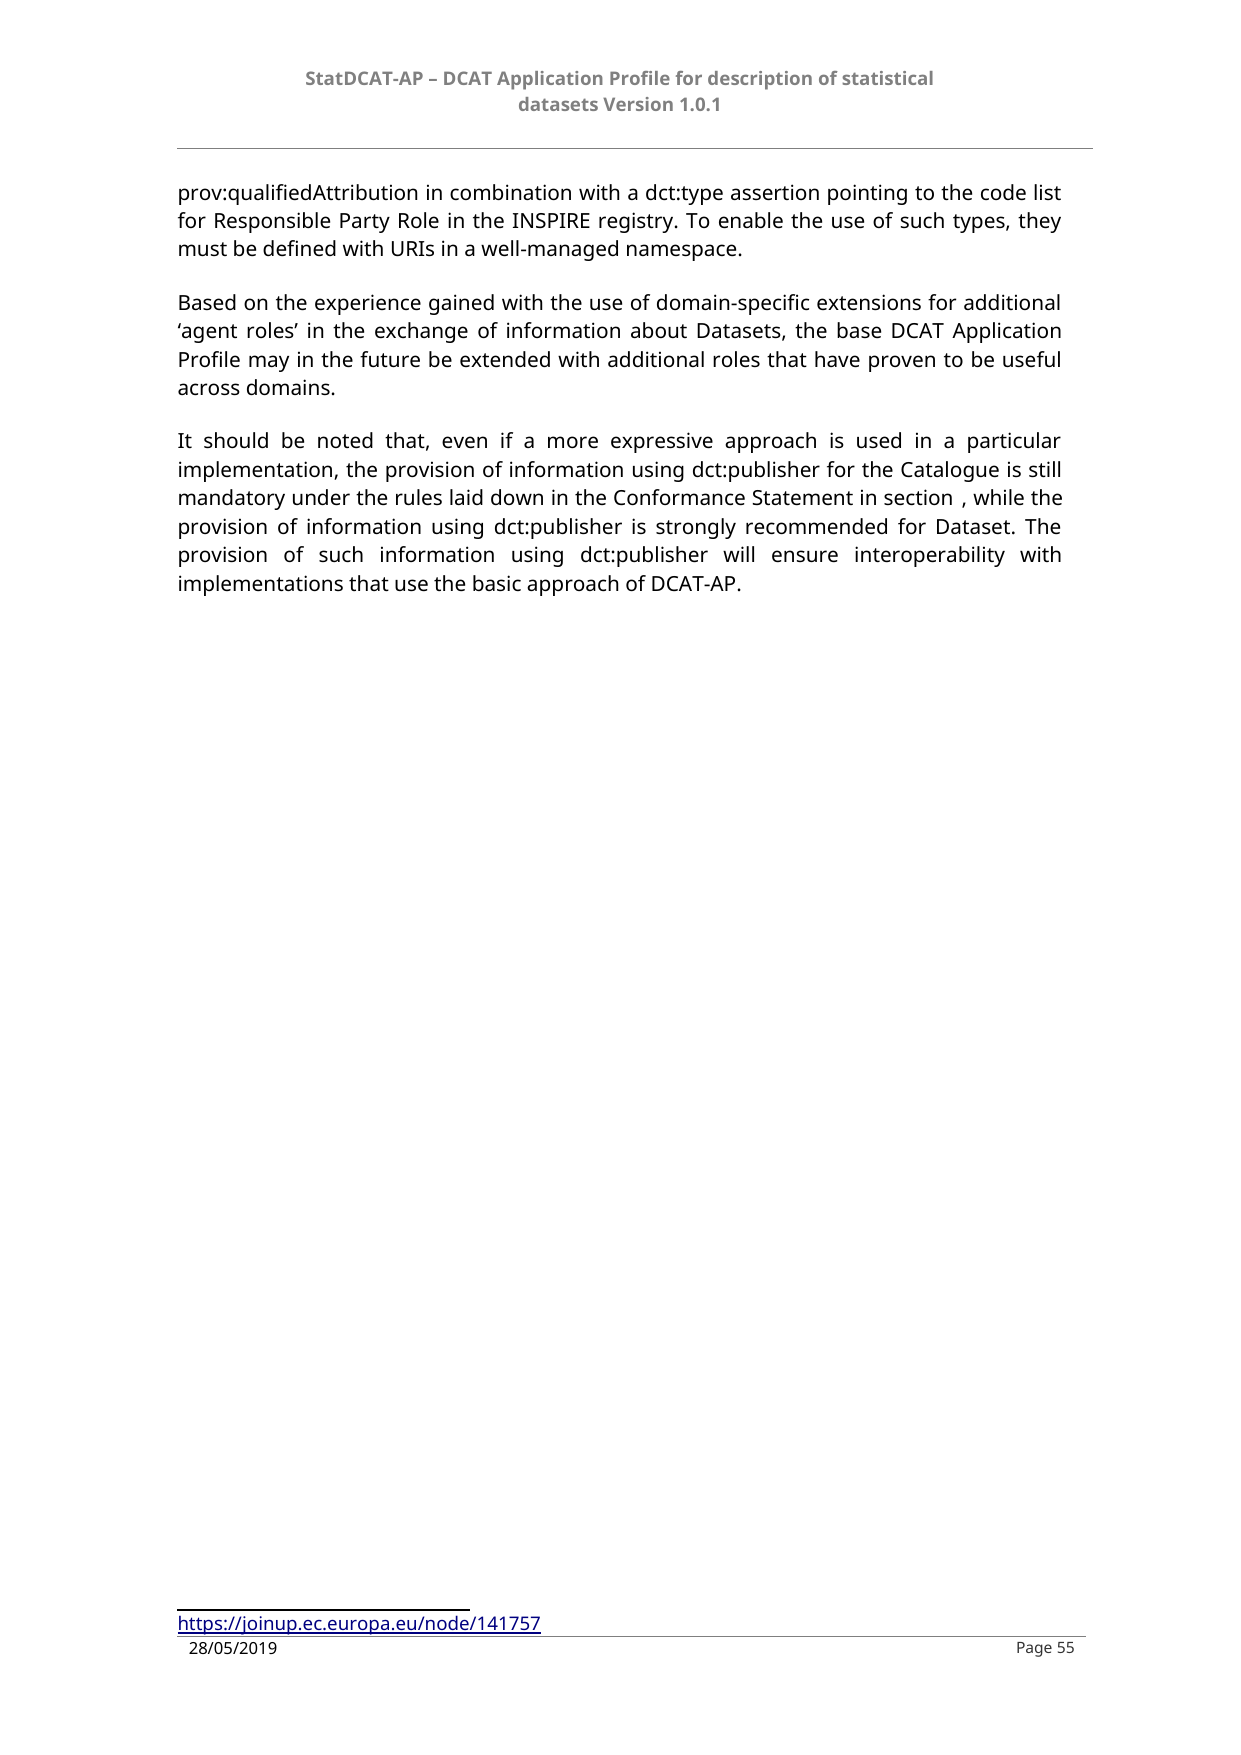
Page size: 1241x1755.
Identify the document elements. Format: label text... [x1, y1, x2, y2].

text Based on the experience gained with the use of domain-specific extensions for additional ‘agent roles’ in the exchange of information about Datasets, the base DCAT Application Profile may in the future be extended with additional roles that have proven to be useful across domains. [177, 288, 1063, 402]
text It should be noted that, even if a more expressive approach is used in a particular implementation, the provision of information using dct:publisher for the Catalogue is still mandatory under the rules laid down in the Conformance Statement in section 0, while the provision of information using dct:publisher is strongly recommended for Dataset. The provision of such information using dct:publisher will ensure interoperability with implementations that use the basic approach of DCAT-AP. [177, 427, 1063, 597]
text https://joinup.ec.europa.eu/node/141757 [177, 1610, 1063, 1636]
text prov:qualifiedAttribution in combination with a dct:type assertion pointing to the code list for Responsible Party Role in the INSPIRE registry. To enable the use of such types, they must be defined with URIs in a well-managed namespace. [177, 178, 1063, 263]
